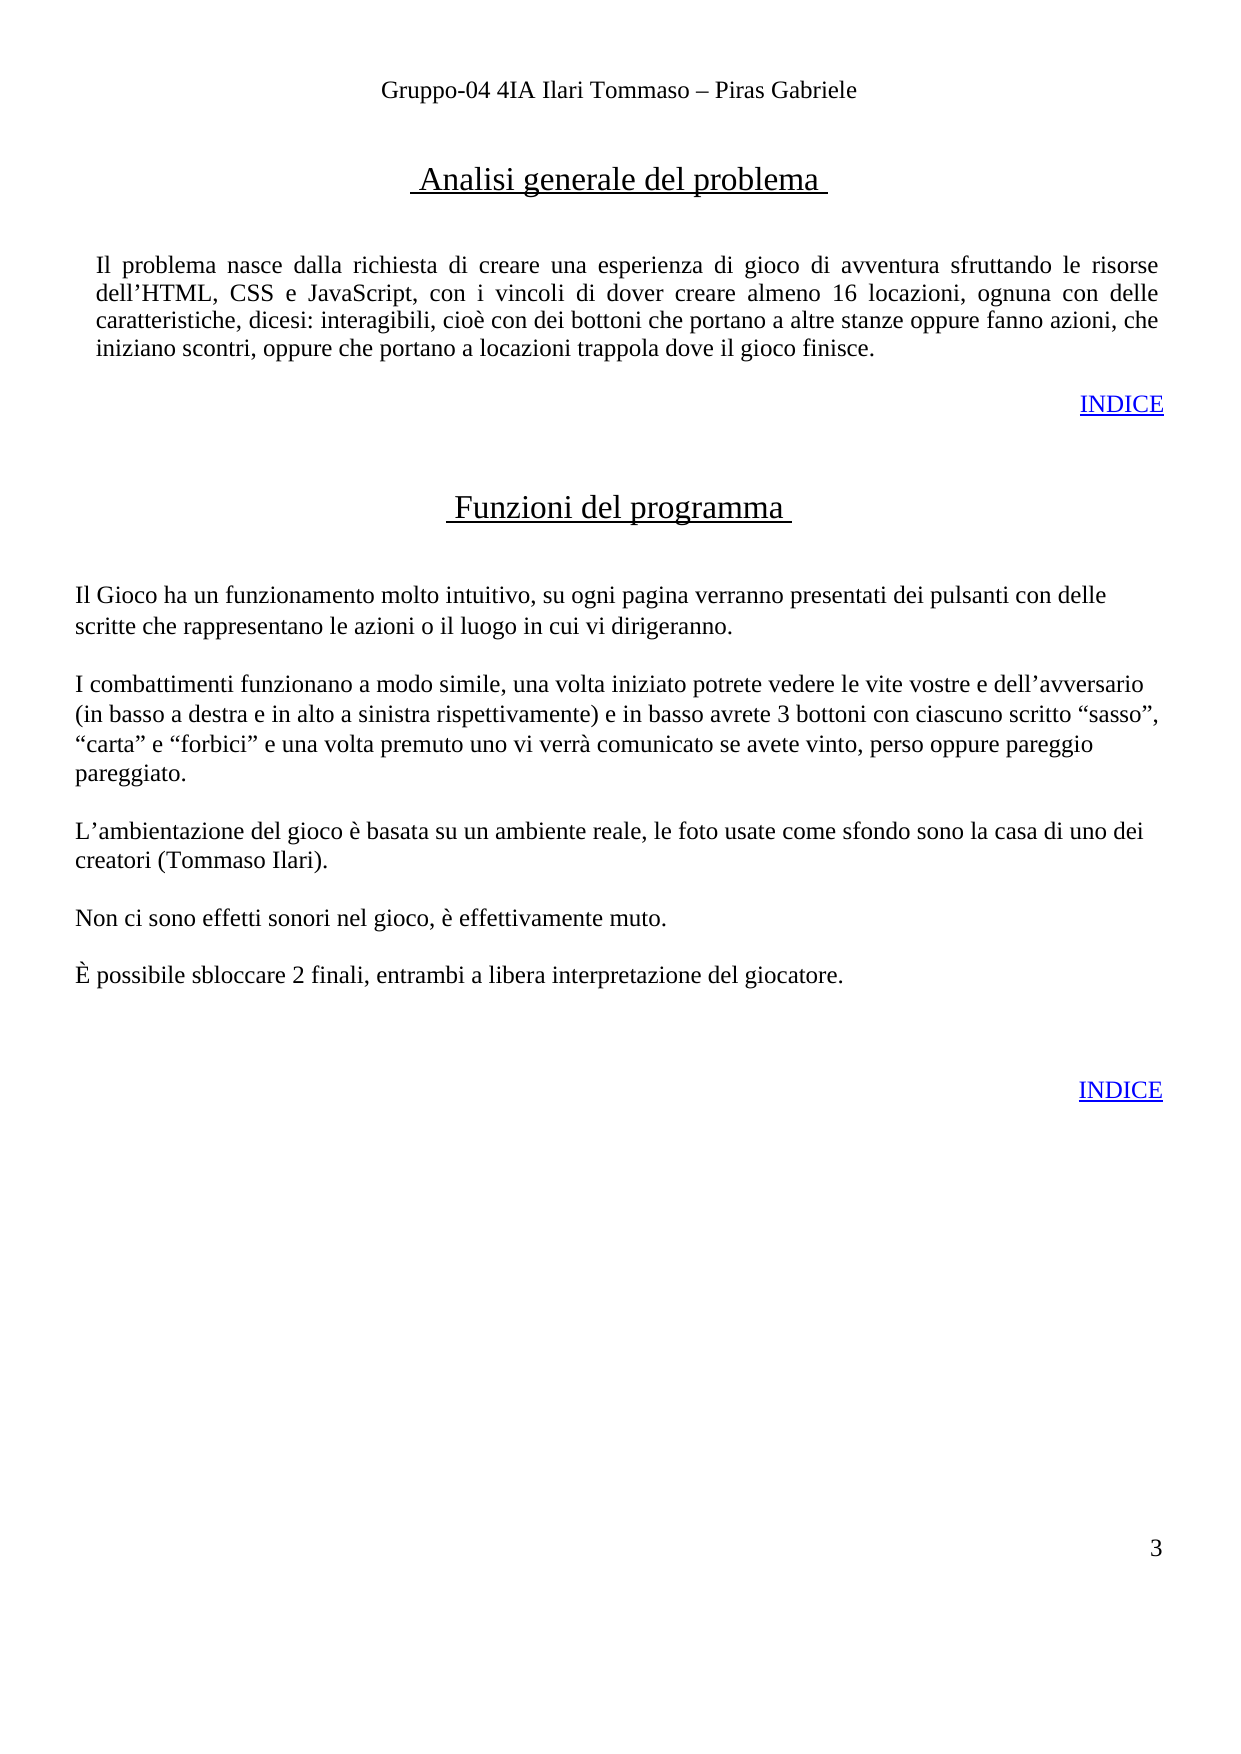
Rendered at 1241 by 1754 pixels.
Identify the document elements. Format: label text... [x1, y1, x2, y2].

text Il problema nasce dalla richiesta di creare una esperienza di gioco di avventura sfruttando le risorse dell’HTML, CSS e JavaScript, con i vincoli di dover creare almeno 16 locazioni, ognuna con delle caratteristiche, dicesi: interagibili, cioè con dei bottoni che portano a altre stanze oppure fanno azioni, che iniziano scontri, oppure che portano a locazioni trappola dove il gioco finisce. [96, 252, 1161, 361]
text L’ambientazione del gioco è basata su un ambiente reale, le foto usate come sfondo sono la casa di uno dei creatori (Tommaso Ilari). [75, 816, 1163, 874]
subtitle Il Gioco ha un funzionamento molto intuitivo, su ogni pagina verranno presentati dei pulsanti con delle scritte che rappresentano le azioni o il luogo in cui vi dirigeranno. [75, 580, 1163, 640]
text INDICE [74, 1075, 1163, 1104]
text I combattimenti funzionano a modo simile, una volta iniziato potrete vedere le vite vostre e dell’avversario (in basso a destra e in alto a sinistra rispettivamente) e in basso avrete 3 bottoni con ciascuno scritto “sasso”, “carta” e “forbici” e una volta premuto uno vi verrà comunicato se avete vinto, perso oppure pareggio pareggiato. [75, 669, 1163, 787]
subtitle Analisi generale del problema [75, 159, 1162, 197]
text È possibile sbloccare 2 finali, entrambi a libera interpretazione del giocatore. [75, 960, 1163, 989]
text INDICE [75, 389, 1164, 418]
subtitle Funzioni del programma [75, 488, 1162, 526]
text Non ci sono effetti sonori nel gioco, è effettivamente muto. [75, 903, 1163, 932]
